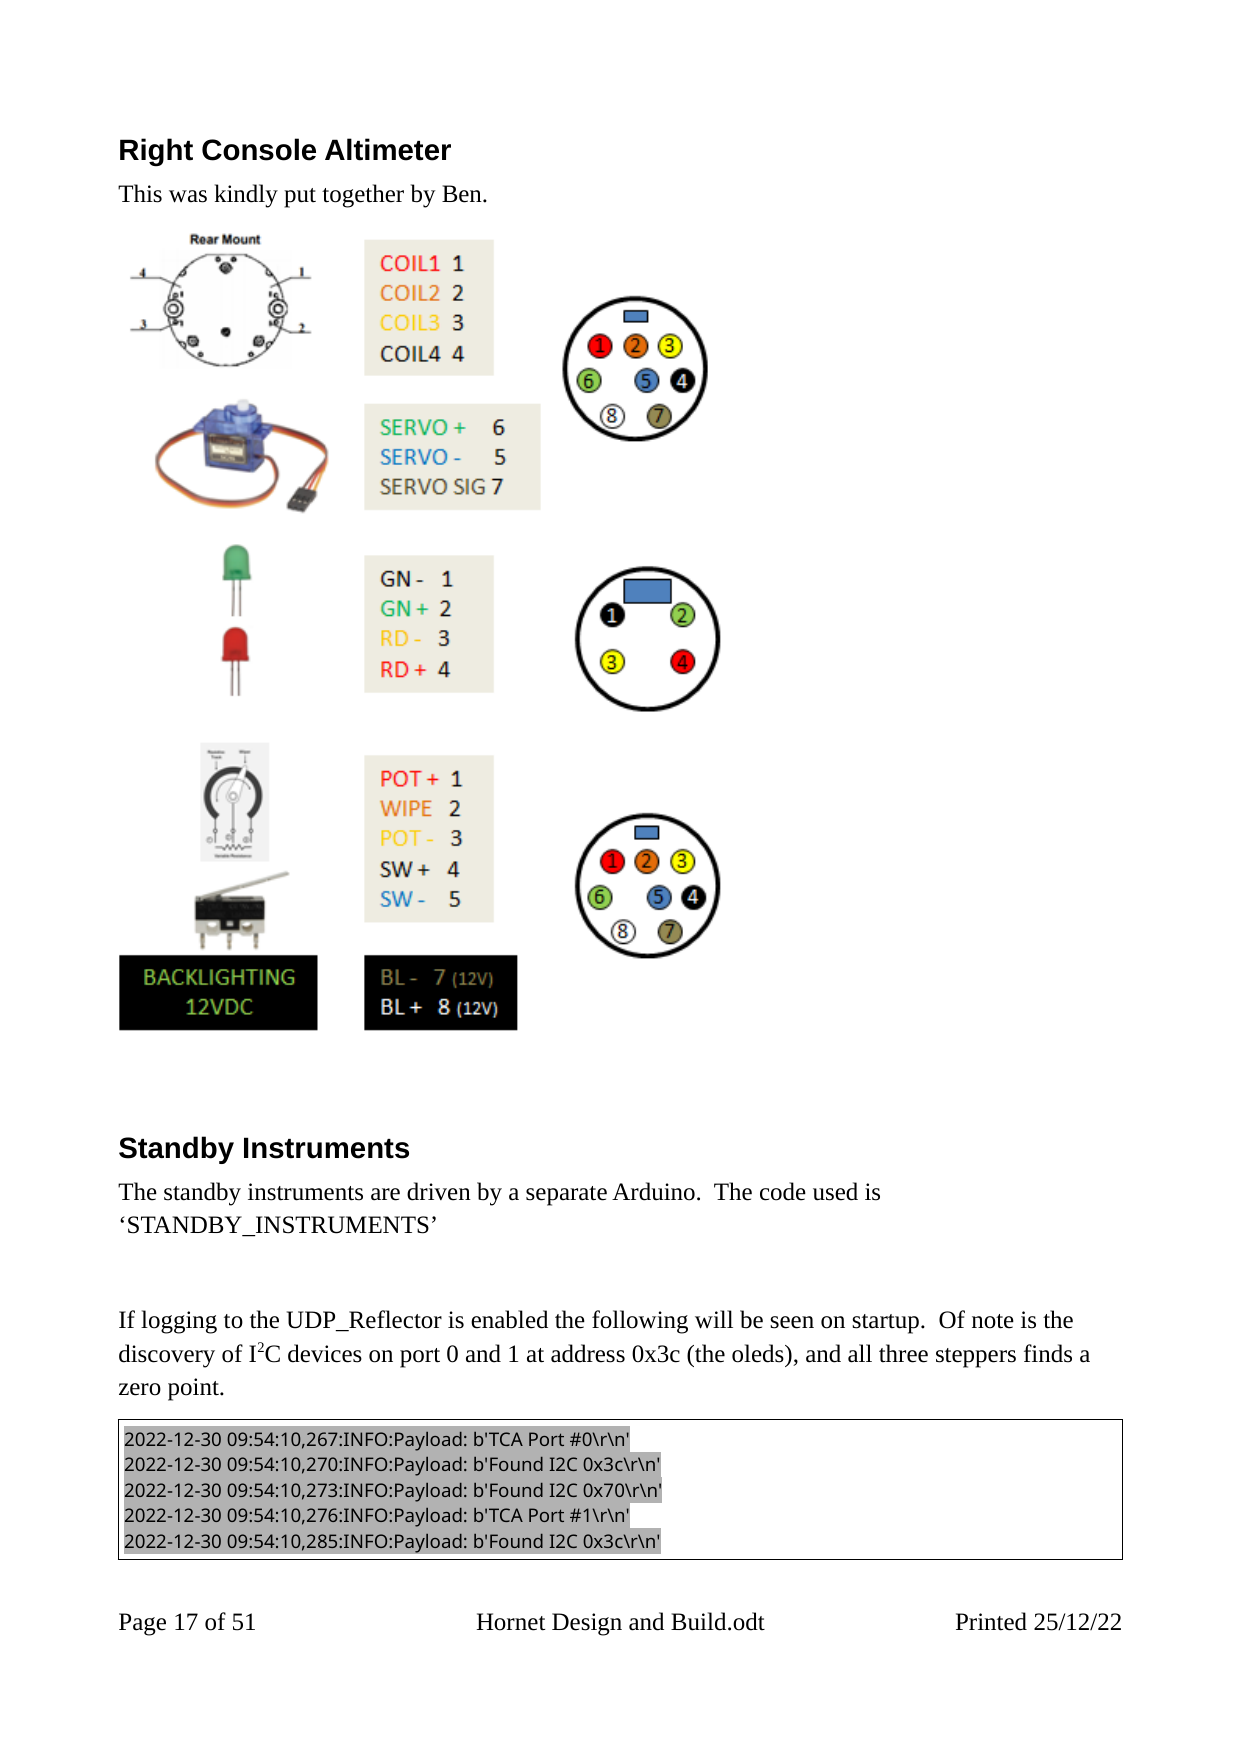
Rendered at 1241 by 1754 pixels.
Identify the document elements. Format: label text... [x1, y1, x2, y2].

table_header 2022-12-30 09:54:10,267:INFO:Payload: b'TCA Port #0\r\n' 2022-12-30 09:54:10,270:INFO:Payload: b'Found I2C 0x3c\r\n' 2022-12-30 09:54:10,273:INFO:Payload: b'Found I2C 0x70\r\n' 2022-12-30 09:54:10,276:INFO:Payload: b'TCA Port #1\r\n' 2022-12-30 09:54:10,285:INFO:Payload: b'Found I2C 0x3c\r\n' [119, 1420, 1122, 1559]
subtitle Standby Instruments [118, 1131, 1122, 1165]
text The standby instruments are driven by a separate Arduino. The code used is ‘STANDBY_INSTRUMENTS’ [118, 1177, 1122, 1239]
subtitle Right Console Altimeter [118, 133, 1122, 166]
text If logging to the UDP_Reflector is enabled the following will be seen on startup. Of note is the discovery of I2C devices on port 0 and 1 at address 0x3c (the oleds), and all three steppers finds a zero point. [118, 1306, 1122, 1400]
picture [118, 226, 722, 1032]
text This was kindly put together by Ben. [118, 179, 1122, 208]
